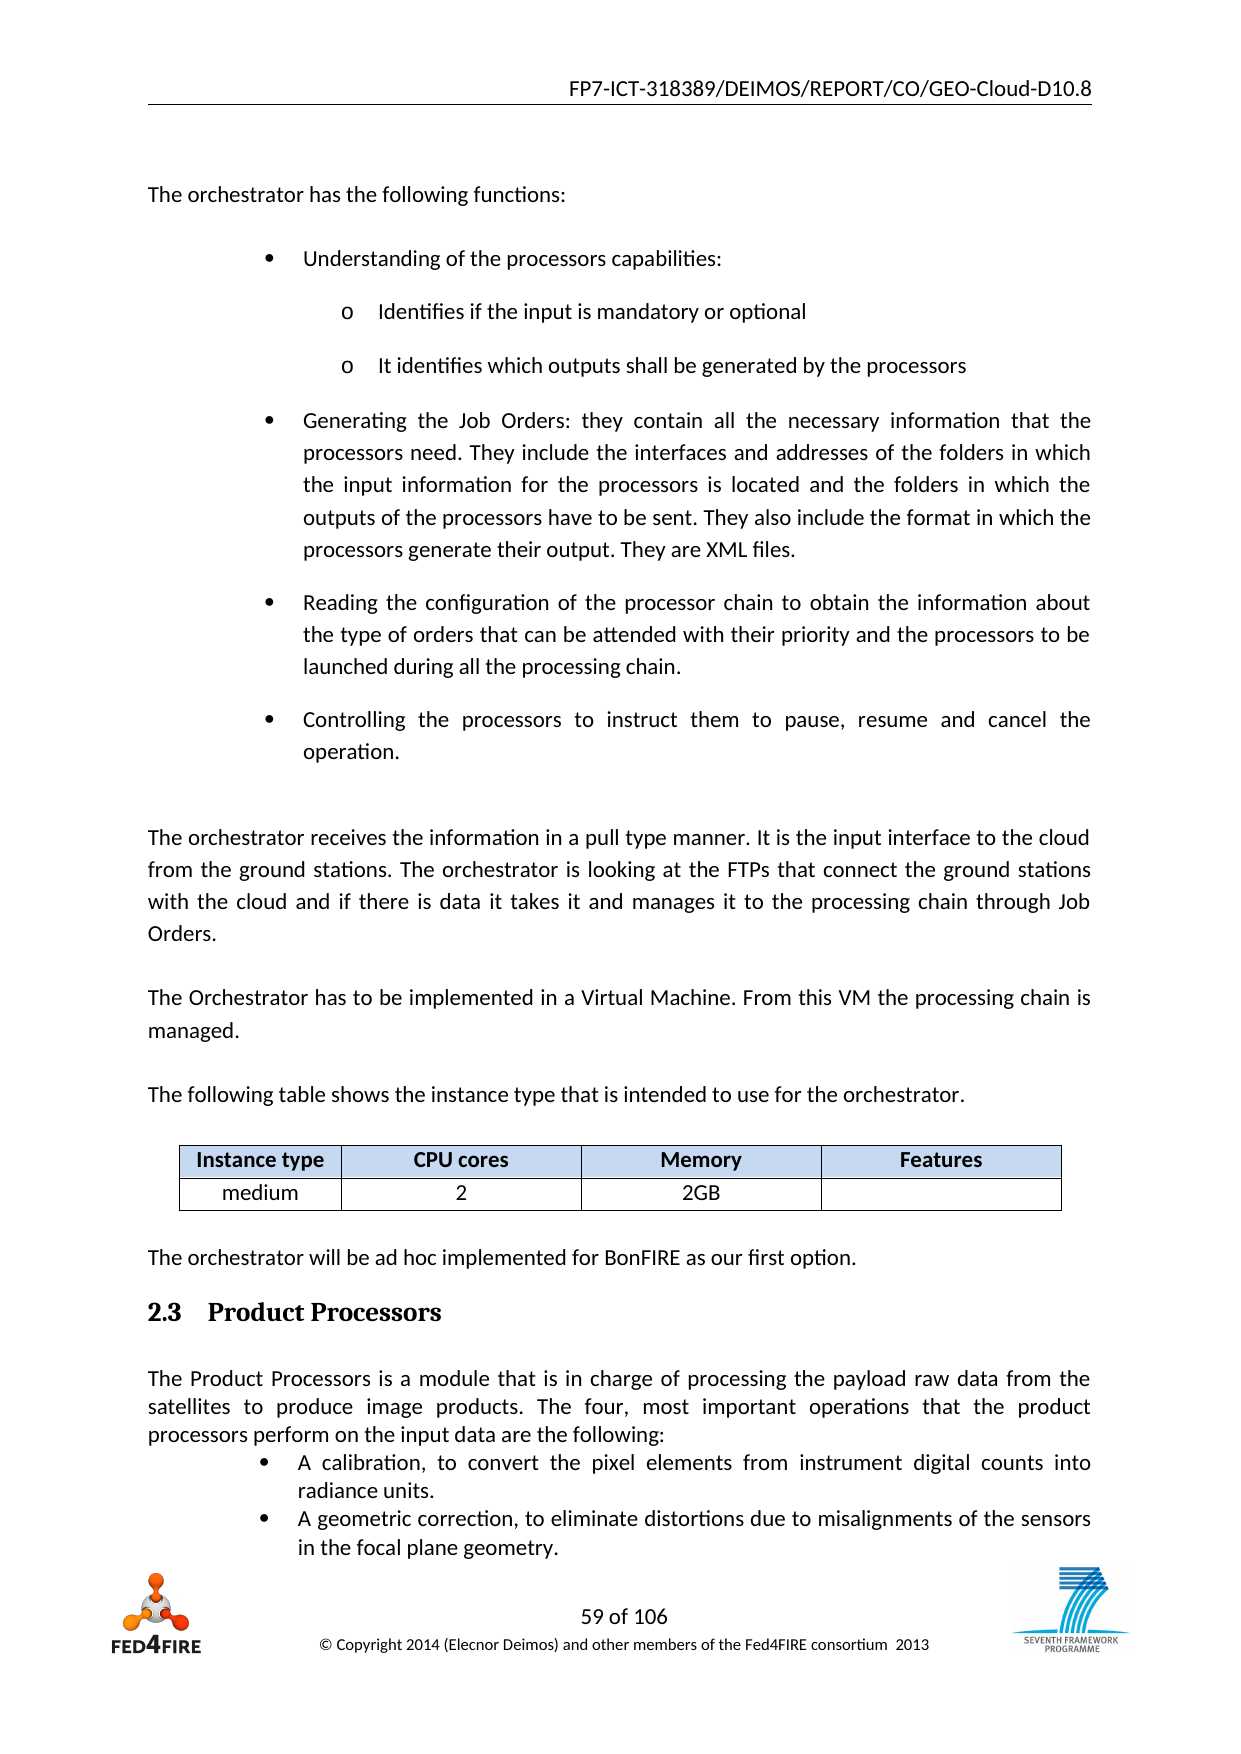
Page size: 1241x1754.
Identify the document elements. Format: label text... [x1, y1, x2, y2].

table_cell [822, 1179, 1061, 1210]
table_cell medium [180, 1179, 341, 1210]
list Identifies if the input is mandatory or optional [340, 297, 1092, 326]
list Reading the configuration of the processor chain to obtain the information about the type of orders that can be attended with their priority and the processors to be launched during all the processing chain. [265, 588, 1092, 680]
table_header Instance type [180, 1146, 341, 1177]
text The Product Processors is a module that is in charge of processing the payload raw data from the satellites to produce image products. The four, most important operations that the product processors perform on the input data are the following: [148, 1364, 1092, 1448]
list Controlling the processors to instruct them to pause, resume and cancel the operation. [265, 705, 1092, 765]
table_header Memory [582, 1146, 821, 1177]
text The orchestrator will be ad hoc implemented for BonFIRE as our first option. [148, 1243, 1092, 1272]
subtitle Product Processors [148, 1297, 1092, 1328]
list A geometric correction, to eliminate distortions due to misalignments of the sensors in the focal plane geometry. [260, 1504, 1092, 1561]
text The orchestrator has the following functions: [148, 180, 1092, 208]
table_cell 2GB [582, 1179, 821, 1210]
table_cell 2 [342, 1179, 581, 1210]
text The following table shows the instance type that is intended to use for the orchestrator. [148, 1080, 1092, 1108]
table_header CPU cores [342, 1146, 581, 1177]
list Generating the Job Orders: they contain all the necessary information that the processors need. They include the interfaces and addresses of the folders in which the input information for the processors is located and the folders in which the outputs of the processors have to be sent. They also include the format in which the processors generate their output. They are XML files. [265, 406, 1092, 563]
text The Orchestrator has to be implemented in a Virtual Machine. From this VM the processing chain is managed. [148, 983, 1092, 1044]
list A calibration, to convert the pixel elements from instrument digital counts into radiance units. [260, 1448, 1092, 1504]
table_header Features [822, 1146, 1061, 1177]
text The orchestrator receives the information in a pull type manner. It is the input interface to the cloud from the ground stations. The orchestrator is looking at the FTPs that connect the ground stations with the cloud and if there is data it takes it and manages it to the processing chain through Job Orders. [148, 823, 1092, 947]
list It identifies which outputs shall be generated by the processors [340, 352, 1092, 381]
list Understanding of the processors capabilities: [265, 244, 1092, 272]
